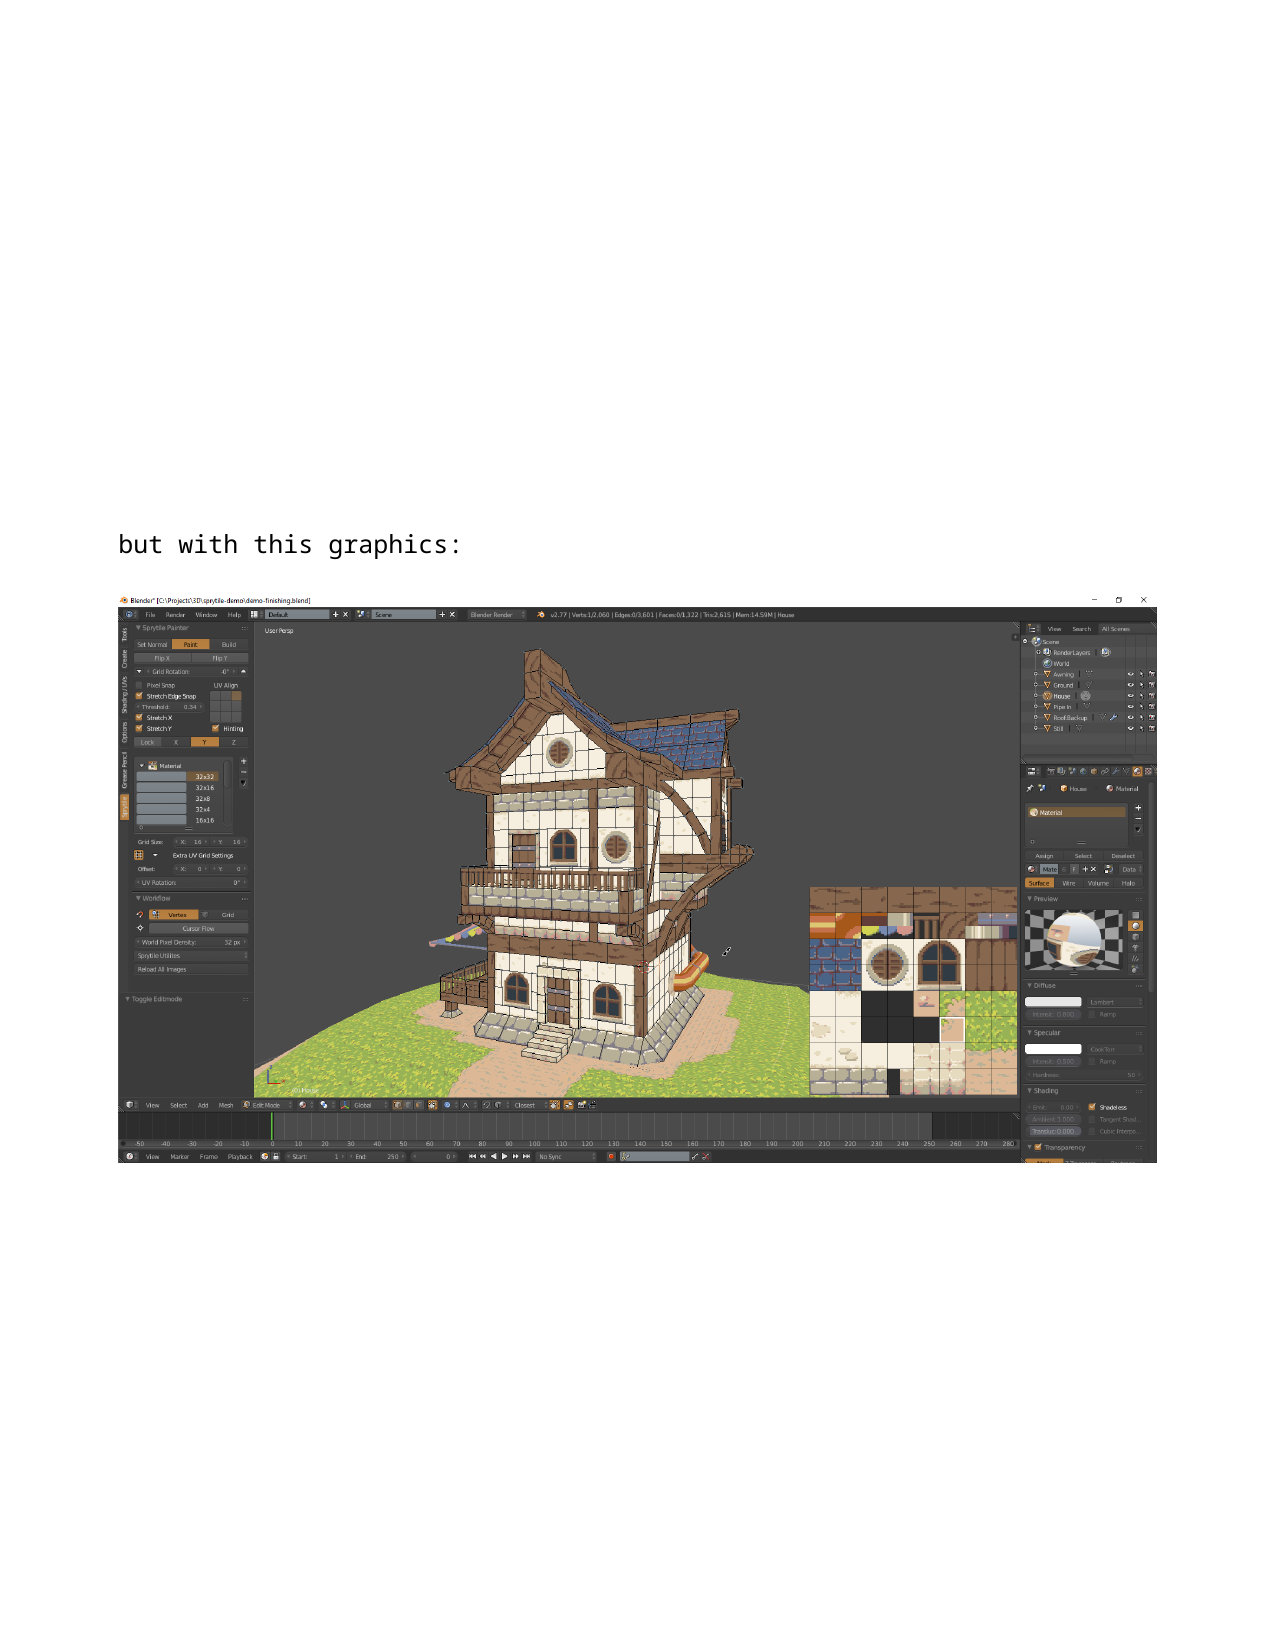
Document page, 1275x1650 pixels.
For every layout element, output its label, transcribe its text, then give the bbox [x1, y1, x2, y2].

text but with this graphics: [118, 527, 1157, 561]
picture [118, 595, 1157, 1163]
